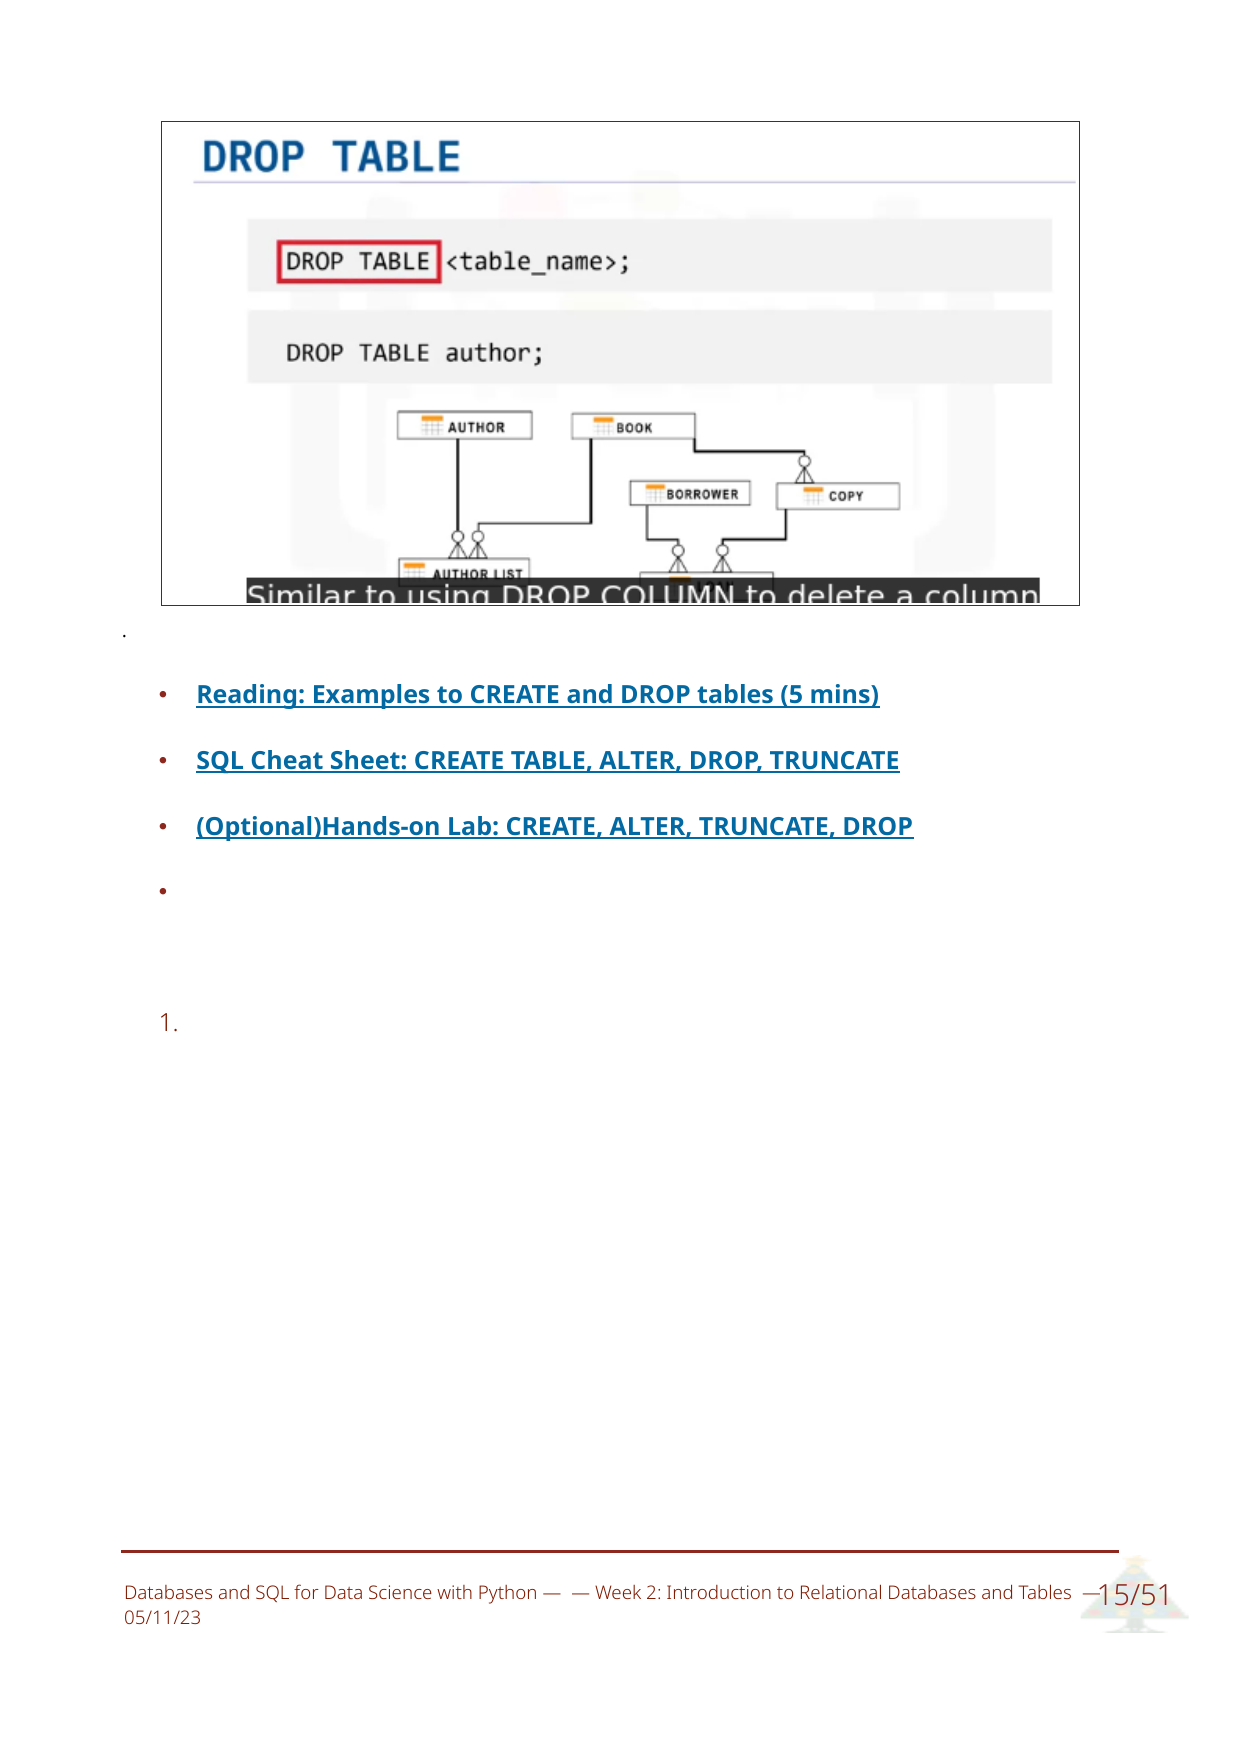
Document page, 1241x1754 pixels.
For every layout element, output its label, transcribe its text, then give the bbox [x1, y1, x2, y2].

list SQL Cheat Sheet: CREATE TABLE, ALTER, DROP, TRUNCATE [158, 743, 1119, 777]
text . [121, 121, 1119, 645]
list (Optional)Hands-on Lab: CREATE, ALTER, TRUNCATE, DROP [158, 808, 1119, 842]
picture [164, 124, 1076, 603]
list Reading: Examples to CREATE and DROP tables (5 mins) [158, 677, 1119, 711]
